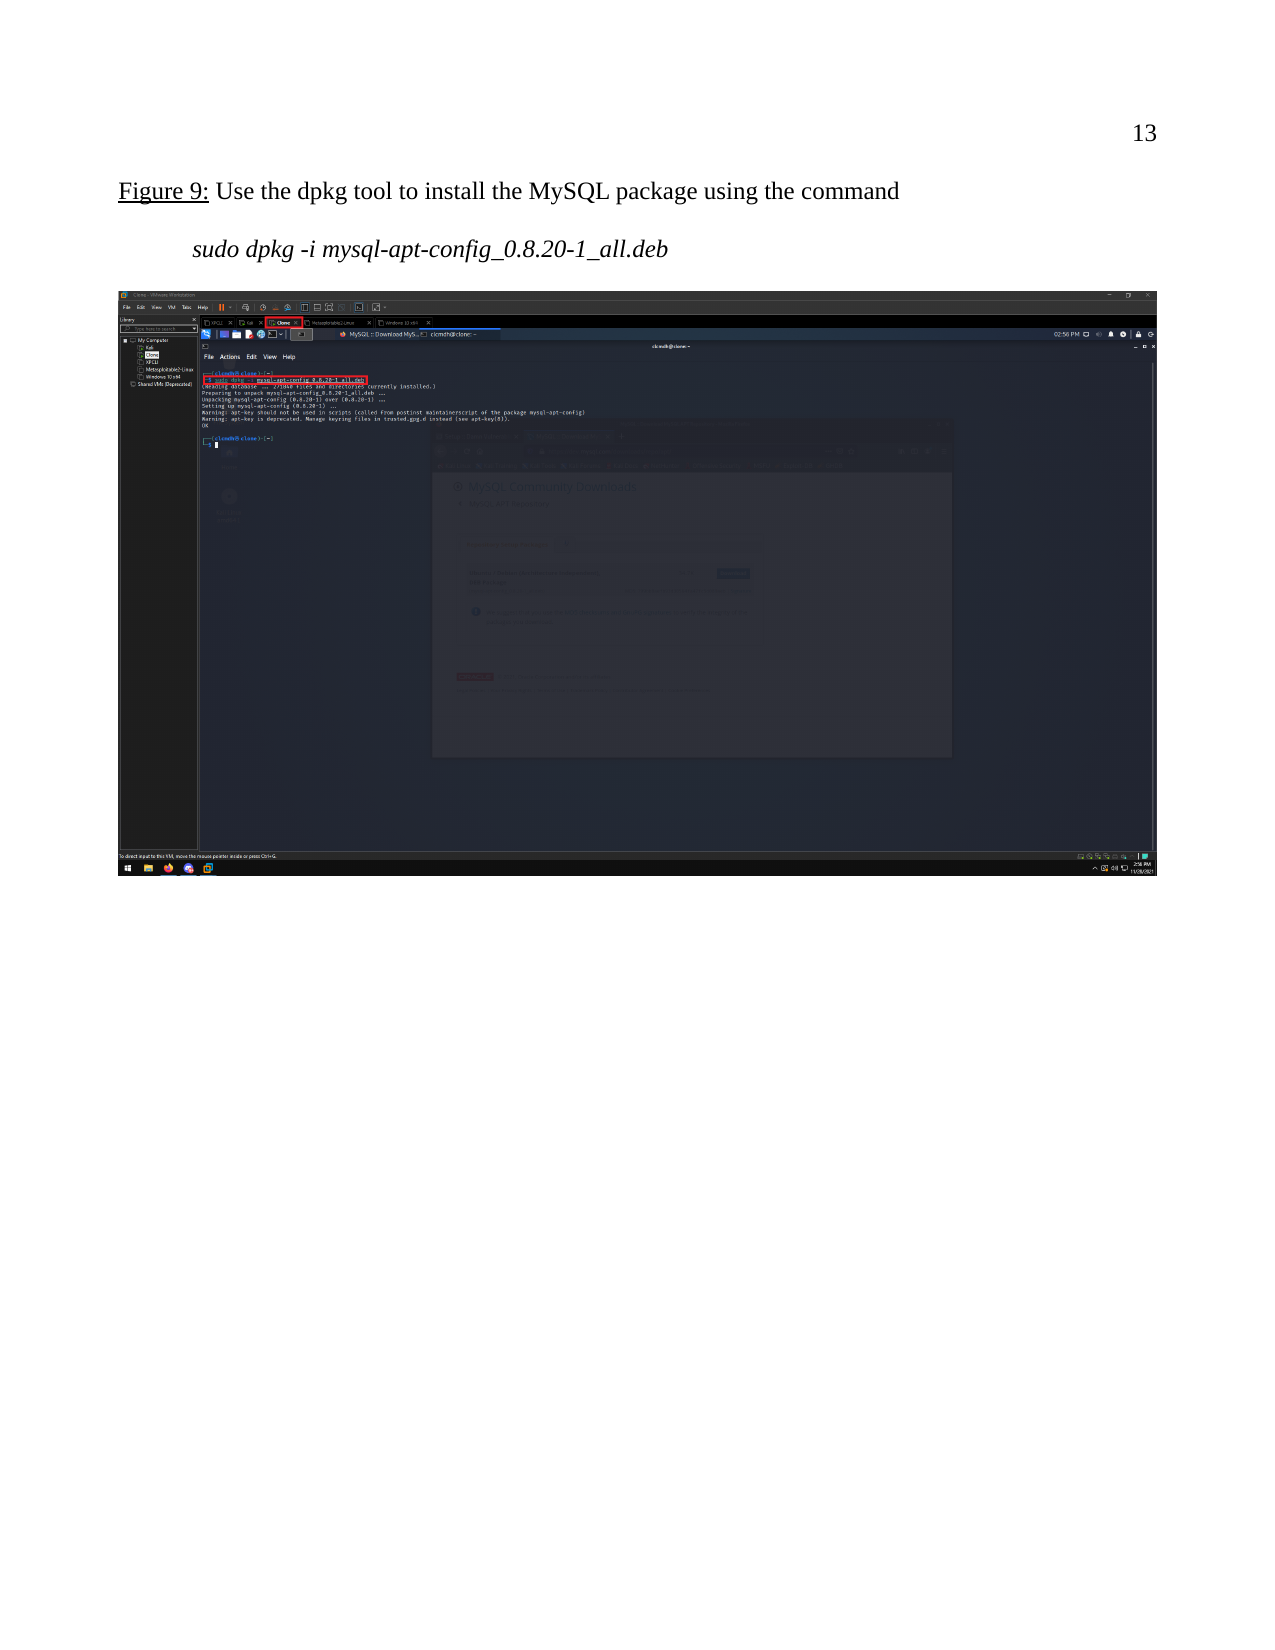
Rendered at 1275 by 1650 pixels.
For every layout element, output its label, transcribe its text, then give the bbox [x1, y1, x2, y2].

text Figure 9: Use the dpkg tool to install the MySQL package using the command [118, 176, 1157, 205]
text sudo dpkg -i mysql-apt-config_0.8.20-1_all.deb [118, 234, 1157, 263]
picture [118, 291, 1157, 876]
